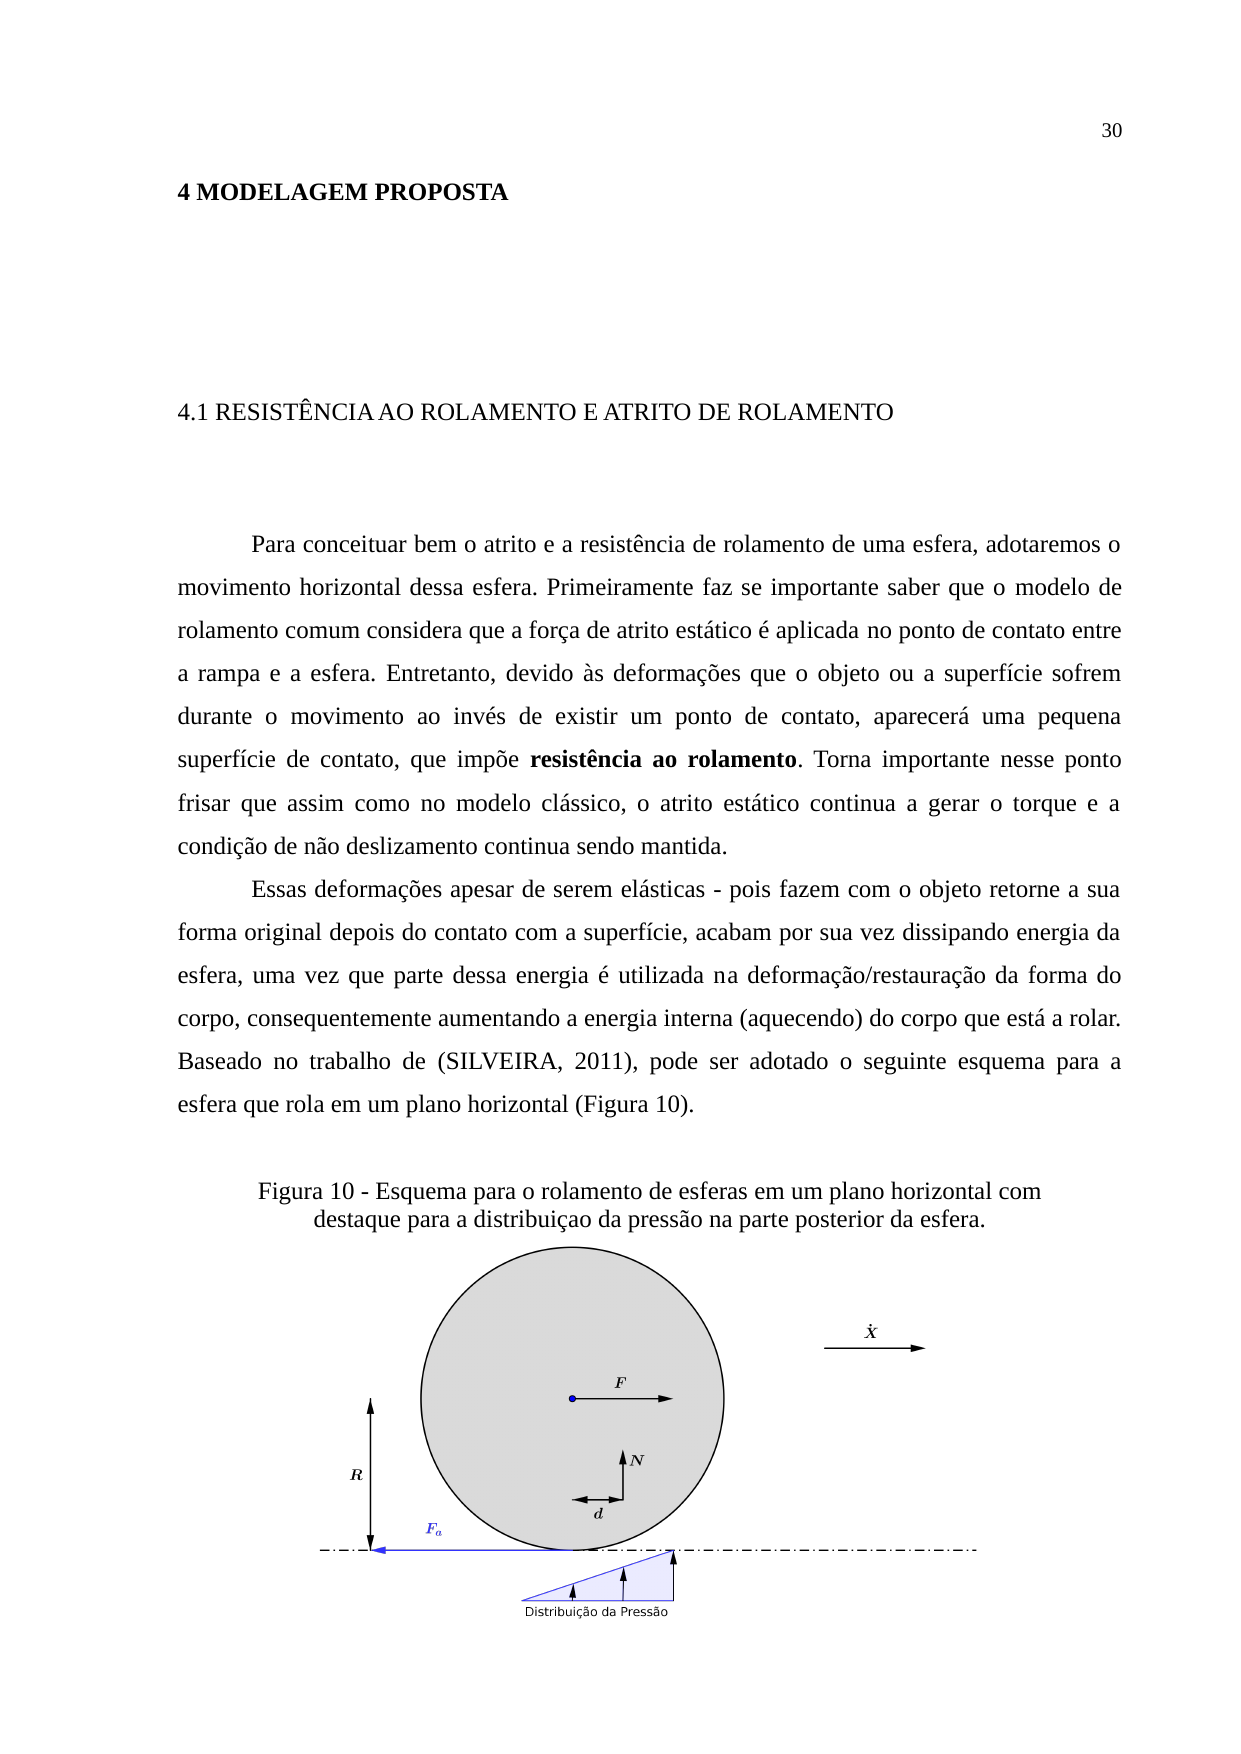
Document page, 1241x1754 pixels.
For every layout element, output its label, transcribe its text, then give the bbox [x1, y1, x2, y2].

text Figura 10 - Esquema para o rolamento de esferas em um plano horizontal com destaque para a distribuiçao da pressão na parte posterior da esfera. [243, 1176, 1057, 1233]
subtitle Resistência ao rolamento e atrito de rolamento [177, 397, 1122, 426]
text Essas deformações apesar de serem elásticas - pois fazem com o objeto retorne a sua forma original depois do contato com a superfície, acabam por sua vez dissipando energia da esfera, uma vez que parte dessa energia é utilizada na deformação/restauração da forma do corpo, consequentemente aumentando a energia interna (aquecendo) do corpo que está a rolar. Baseado no trabalho de (SILVEIRA, 2011), pode ser adotado o seguinte esquema para a esfera que rola em um plano horizontal (Figura 10). [177, 874, 1122, 1118]
text Para conceituar bem o atrito e a resistência de rolamento de uma esfera, adotaremos o movimento horizontal dessa esfera. Primeiramente faz se importante saber que o modelo de rolamento comum considera que a força de atrito estático é aplicada no ponto de contato entre a rampa e a esfera. Entretanto, devido às deformações que o objeto ou a superfície sofrem durante o movimento ao invés de existir um ponto de contato, aparecerá uma pequena superfície de contato, que impõe resistência ao rolamento. Torna importante nesse ponto frisar que assim como no modelo clássico, o atrito estático continua a gerar o torque e a condição de não deslizamento continua sendo mantida. [177, 529, 1122, 859]
subtitle Modelagem Proposta [177, 177, 1122, 206]
picture [242, 1233, 1057, 1648]
